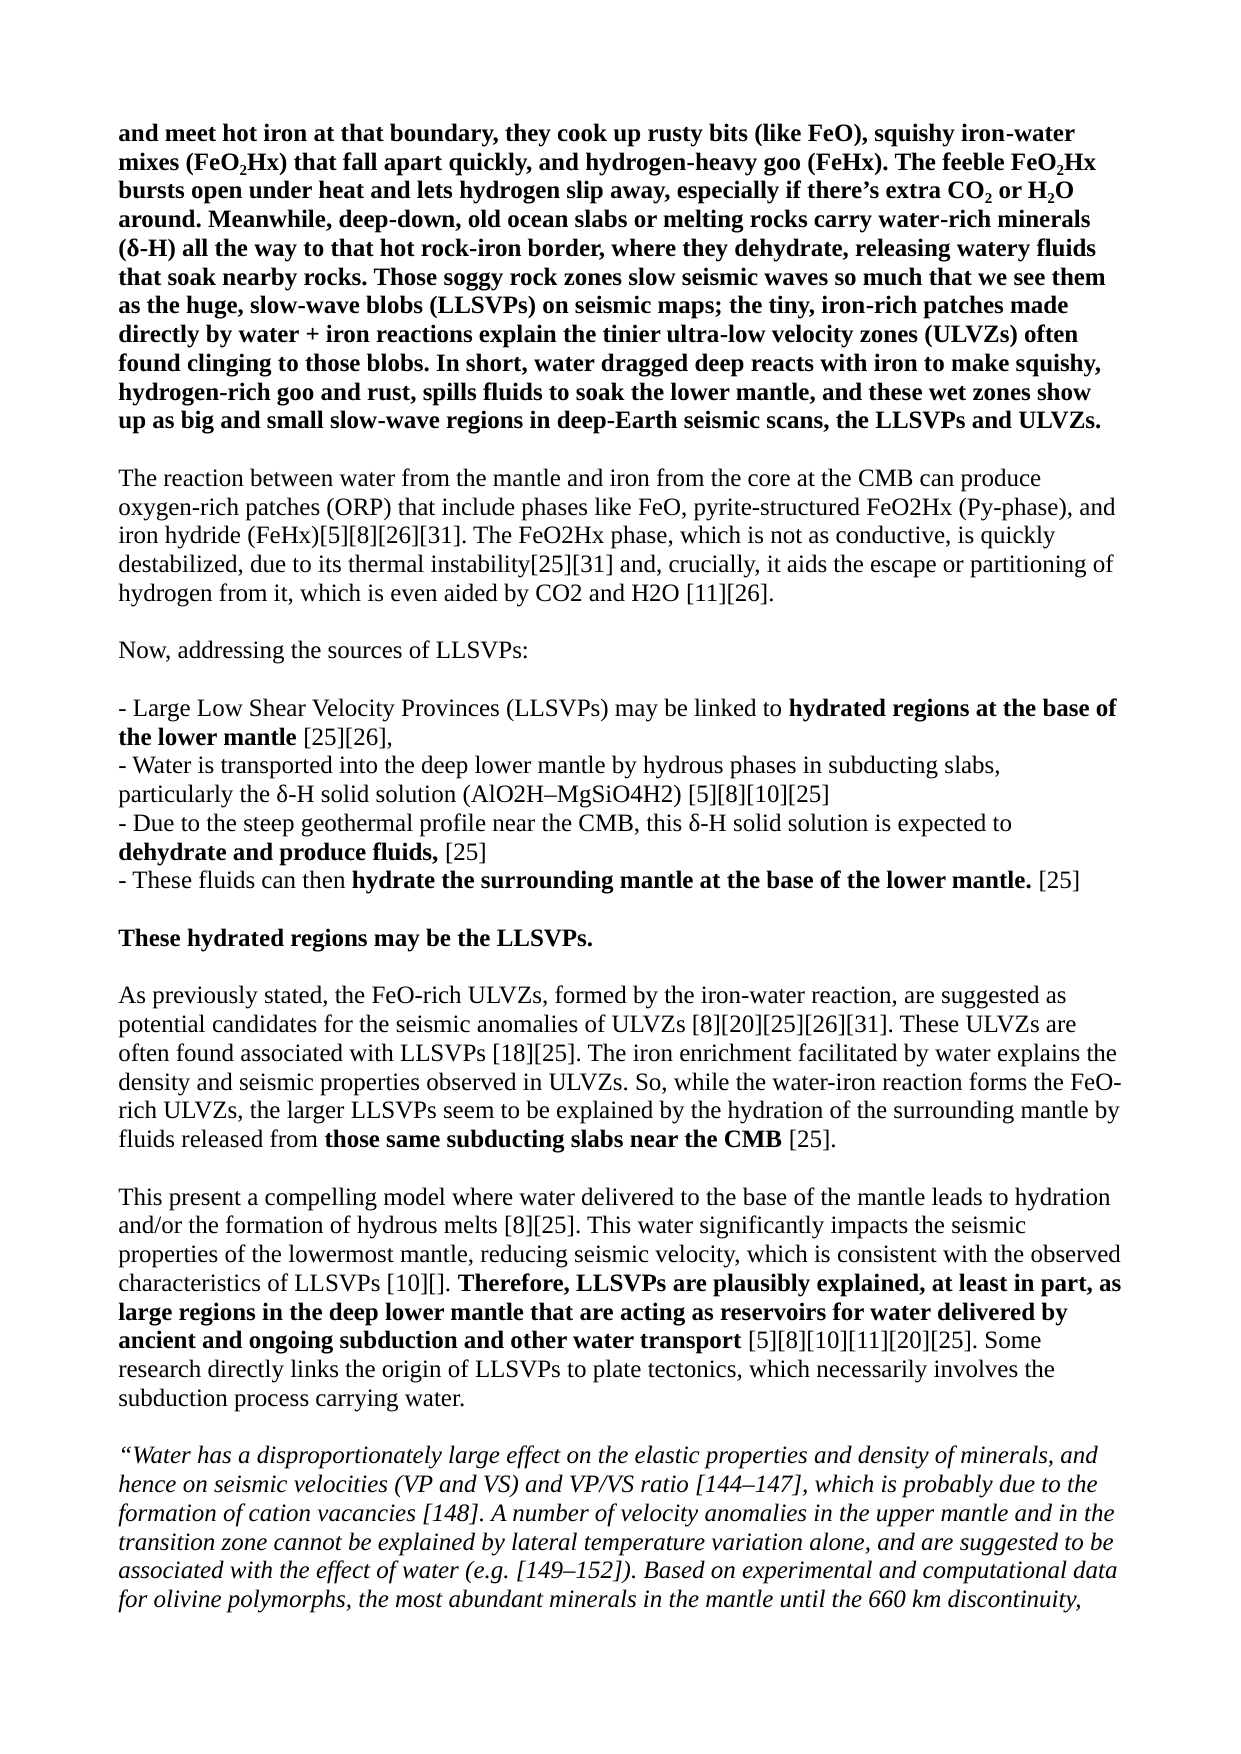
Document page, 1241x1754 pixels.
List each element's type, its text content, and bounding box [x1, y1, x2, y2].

text “Water has a disproportionately large effect on the elastic properties and density of minerals, and hence on seismic velocities (VP and VS) and VP/VS ratio [144–147], which is probably due to the formation of cation vacancies [148]. A number of velocity anomalies in the upper mantle and in the transition zone cannot be explained by lateral temperature variation alone, and are suggested to be associated with the effect of water (e.g. [149–152]). Based on experimental and computational data for olivine polymorphs, the most abundant minerals in the mantle until the 660 km discontinuity, [118, 1441, 1122, 1613]
text The reaction between water from the mantle and iron from the core at the CMB can produce oxygen-rich patches (ORP) that include phases like FeO, pyrite-structured FeO2Hx (Py-phase), and iron hydride (FeHx)[5][8][26][31]. The FeO2Hx phase, which is not as conductive, is quickly destabilized, due to its thermal instability[25][31] and, crucially, it aids the escape or partitioning of hydrogen from it, which is even aided by CO2 and H2O [11][26]. [118, 463, 1122, 607]
text This present a compelling model where water delivered to the base of the mantle leads to hydration and/or the formation of hydrous melts [8][25]. This water significantly impacts the seismic properties of the lowermost mantle, reducing seismic velocity, which is consistent with the observed characteristics of LLSVPs [10][]. Therefore, LLSVPs are plausibly explained, at least in part, as large regions in the deep lower mantle that are acting as reservoirs for water delivered by ancient and ongoing subduction and other water transport [5][8][10][11][20][25]. Some research directly links the origin of LLSVPs to plate tectonics, which necessarily involves the subduction process carrying water. [118, 1182, 1122, 1412]
text and meet hot iron at that boundary, they cook up rusty bits (like FeO), squishy iron‑water mixes (FeO₂Hx) that fall apart quickly, and hydrogen‑heavy goo (FeHx). The feeble FeO₂Hx bursts open under heat and lets hydrogen slip away, especially if there’s extra CO₂ or H₂O around. Meanwhile, deep‑down, old ocean slabs or melting rocks carry water‑rich minerals (δ‑H) all the way to that hot rock‑iron border, where they dehydrate, releasing watery fluids that soak nearby rocks. Those soggy rock zones slow seismic waves so much that we see them as the huge, slow‑wave blobs (LLSVPs) on seismic maps; the tiny, iron‑rich patches made directly by water + iron reactions explain the tinier ultra‑low velocity zones (ULVZs) often found clinging to those blobs. In short, water dragged deep reacts with iron to make squishy, hydrogen‑rich goo and rust, spills fluids to soak the lower mantle, and these wet zones show up as big and small slow‑wave regions in deep‑Earth seismic scans, the LLSVPs and ULVZs. [118, 118, 1122, 434]
text - Large Low Shear Velocity Provinces (LLSVPs) may be linked to hydrated regions at the base of the lower mantle [25][26], [118, 693, 1122, 751]
text As previously stated, the FeO-rich ULVZs, formed by the iron-water reaction, are suggested as potential candidates for the seismic anomalies of ULVZs [8][20][25][26][31]. These ULVZs are often found associated with LLSVPs [18][25]. The iron enrichment facilitated by water explains the density and seismic properties observed in ULVZs. So, while the water-iron reaction forms the FeO-rich ULVZs, the larger LLSVPs seem to be explained by the hydration of the surrounding mantle by fluids released from those same subducting slabs near the CMB [25]. [118, 981, 1122, 1153]
text These hydrated regions may be the LLSVPs. [118, 923, 1122, 952]
text Now, addressing the sources of LLSVPs: [118, 636, 1122, 664]
text - Due to the steep geothermal profile near the CMB, this δ-H solid solution is expected to dehydrate and produce fluids, [25] [118, 808, 1122, 866]
text - Water is transported into the deep lower mantle by hydrous phases in subducting slabs, particularly the δ-H solid solution (AlO2H–MgSiO4H2) [5][8][10][25] [118, 751, 1122, 808]
text - These fluids can then hydrate the surrounding mantle at the base of the lower mantle. [25] [118, 866, 1122, 894]
